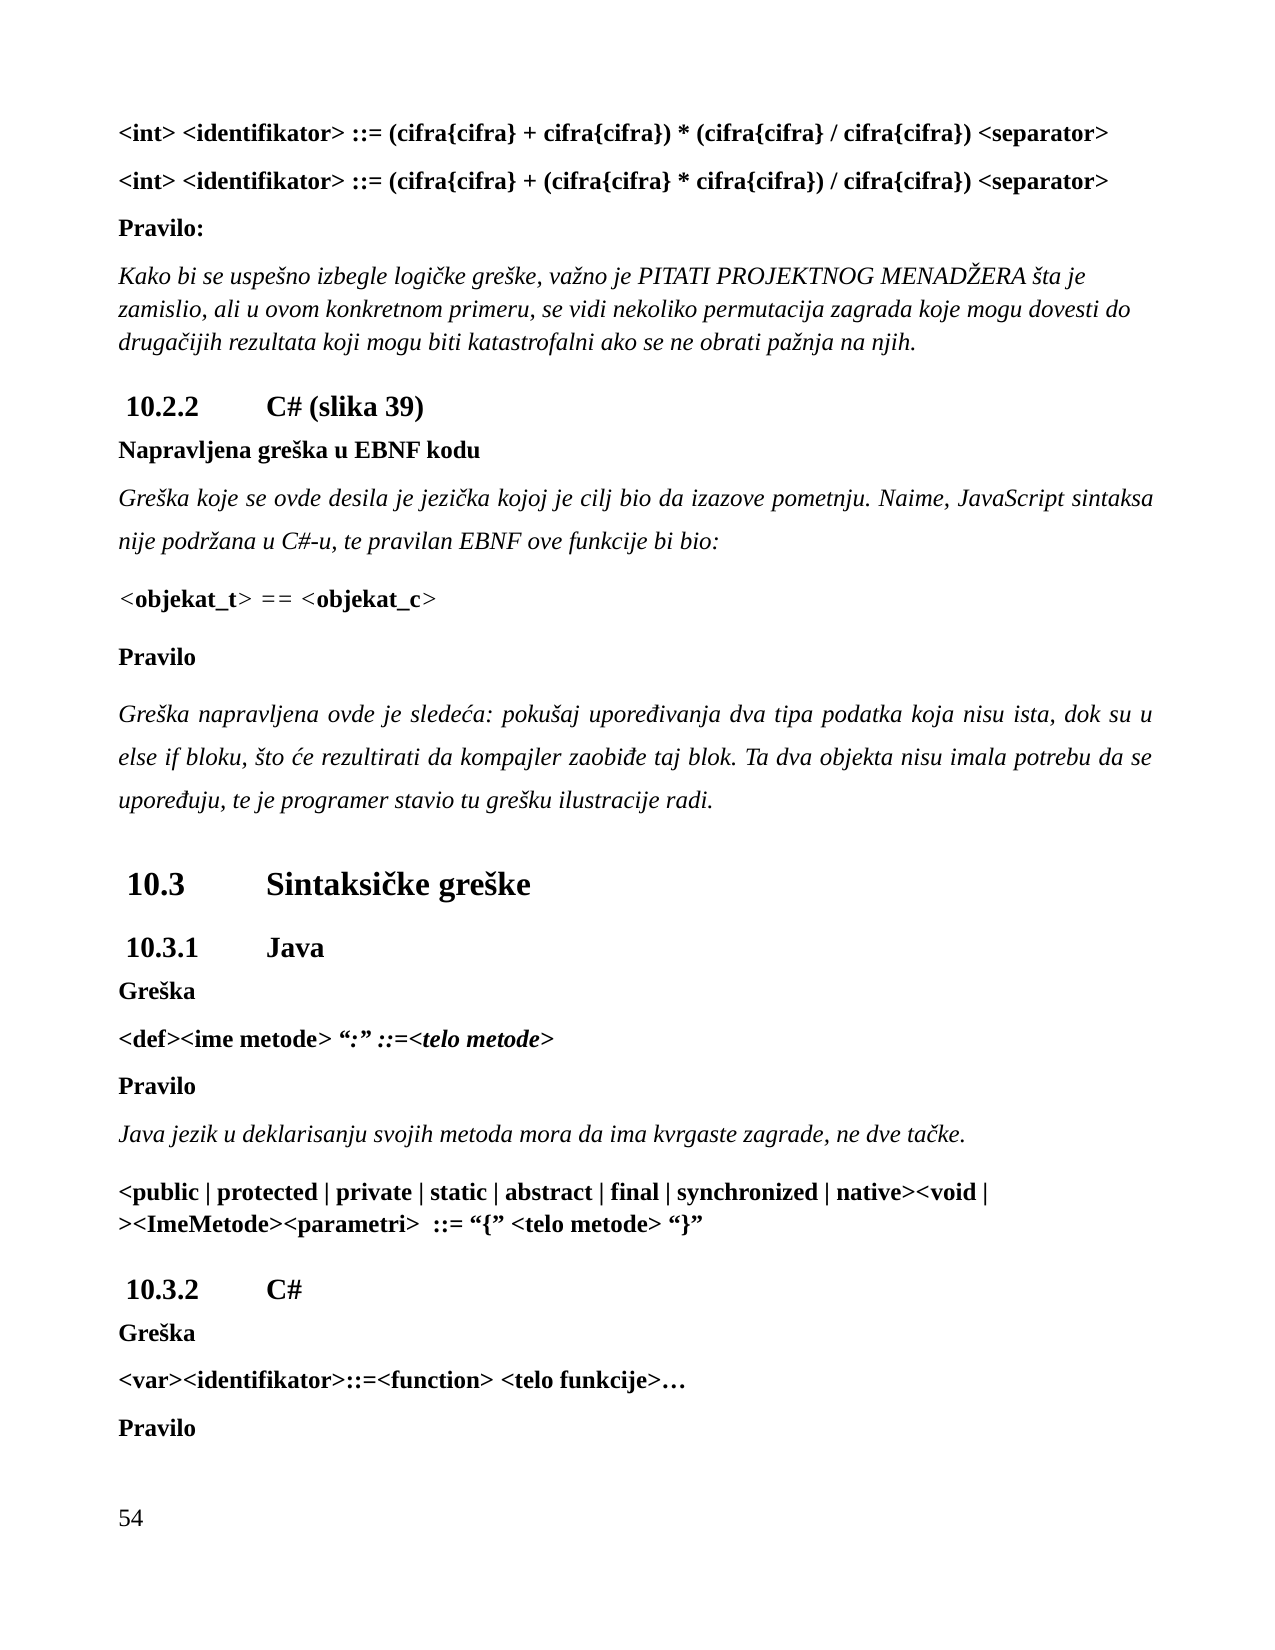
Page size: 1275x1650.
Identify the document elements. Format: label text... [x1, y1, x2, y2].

text Pravilo [118, 642, 1157, 670]
subtitle C# [118, 1272, 1157, 1306]
text Java jezik u deklarisanju svojih metoda mora da ima kvrgaste zagrade, ne dve tačke. [118, 1119, 1157, 1148]
text Greška [118, 1318, 1157, 1347]
text <def><ime metode> “:” ::=<telo metode> [118, 1024, 1157, 1052]
text <int> <identifikator> ::= (cifra{cifra} + cifra{cifra}) * (cifra{cifra} / cifra{cifra}) <separator> [118, 118, 1157, 147]
text <objekat_t> == <objekat_c> [118, 584, 1157, 613]
text Pravilo [118, 1413, 1157, 1442]
text <public | protected | private | static | abstract | final | synchronized | native><void |><ImeMetode><parametri> ::= “{” <telo metode> “}” [118, 1177, 1157, 1238]
subtitle Java [118, 930, 1157, 963]
text <int> <identifikator> ::= (cifra{cifra} + (cifra{cifra} * cifra{cifra}) / cifra{cifra}) <separator> [118, 166, 1157, 194]
text <var><identifikator>::=<function> <telo funkcije>… [118, 1366, 1157, 1394]
text Pravilo [118, 1071, 1157, 1100]
text Pravilo: [118, 213, 1157, 242]
subtitle Sintaksičke greške [118, 864, 1157, 903]
subtitle C# (slika 39) [118, 389, 1157, 423]
text Greška [118, 976, 1157, 1005]
text Kako bi se uspešno izbegle logičke greške, važno je PITATI PROJEKTNOG MENADŽERA šta je zamislio, ali u ovom konkretnom primeru, se vidi nekoliko permutacija zagrada koje mogu dovesti do drugačijih rezultata koji mogu biti katastrofalni ako se ne obrati pažnja na njih. [118, 261, 1157, 356]
text Greška koje se ovde desila je jezička kojoj je cilj bio da izazove pometnju. Naime, JavaScript sintaksa nije podržana u C#-u, te pravilan EBNF ove funkcije bi bio: [118, 483, 1157, 555]
text Napravljena greška u EBNF kodu [118, 435, 1157, 464]
text Greška napravljena ovde je sledeća: pokušaj upoređivanja dva tipa podatka koja nisu ista, dok su u else if bloku, što će rezultirati da kompajler zaobiđe taj blok. Ta dva objekta nisu imala potrebu da se upoređuju, te je programer stavio tu grešku ilustracije radi. [118, 699, 1157, 814]
